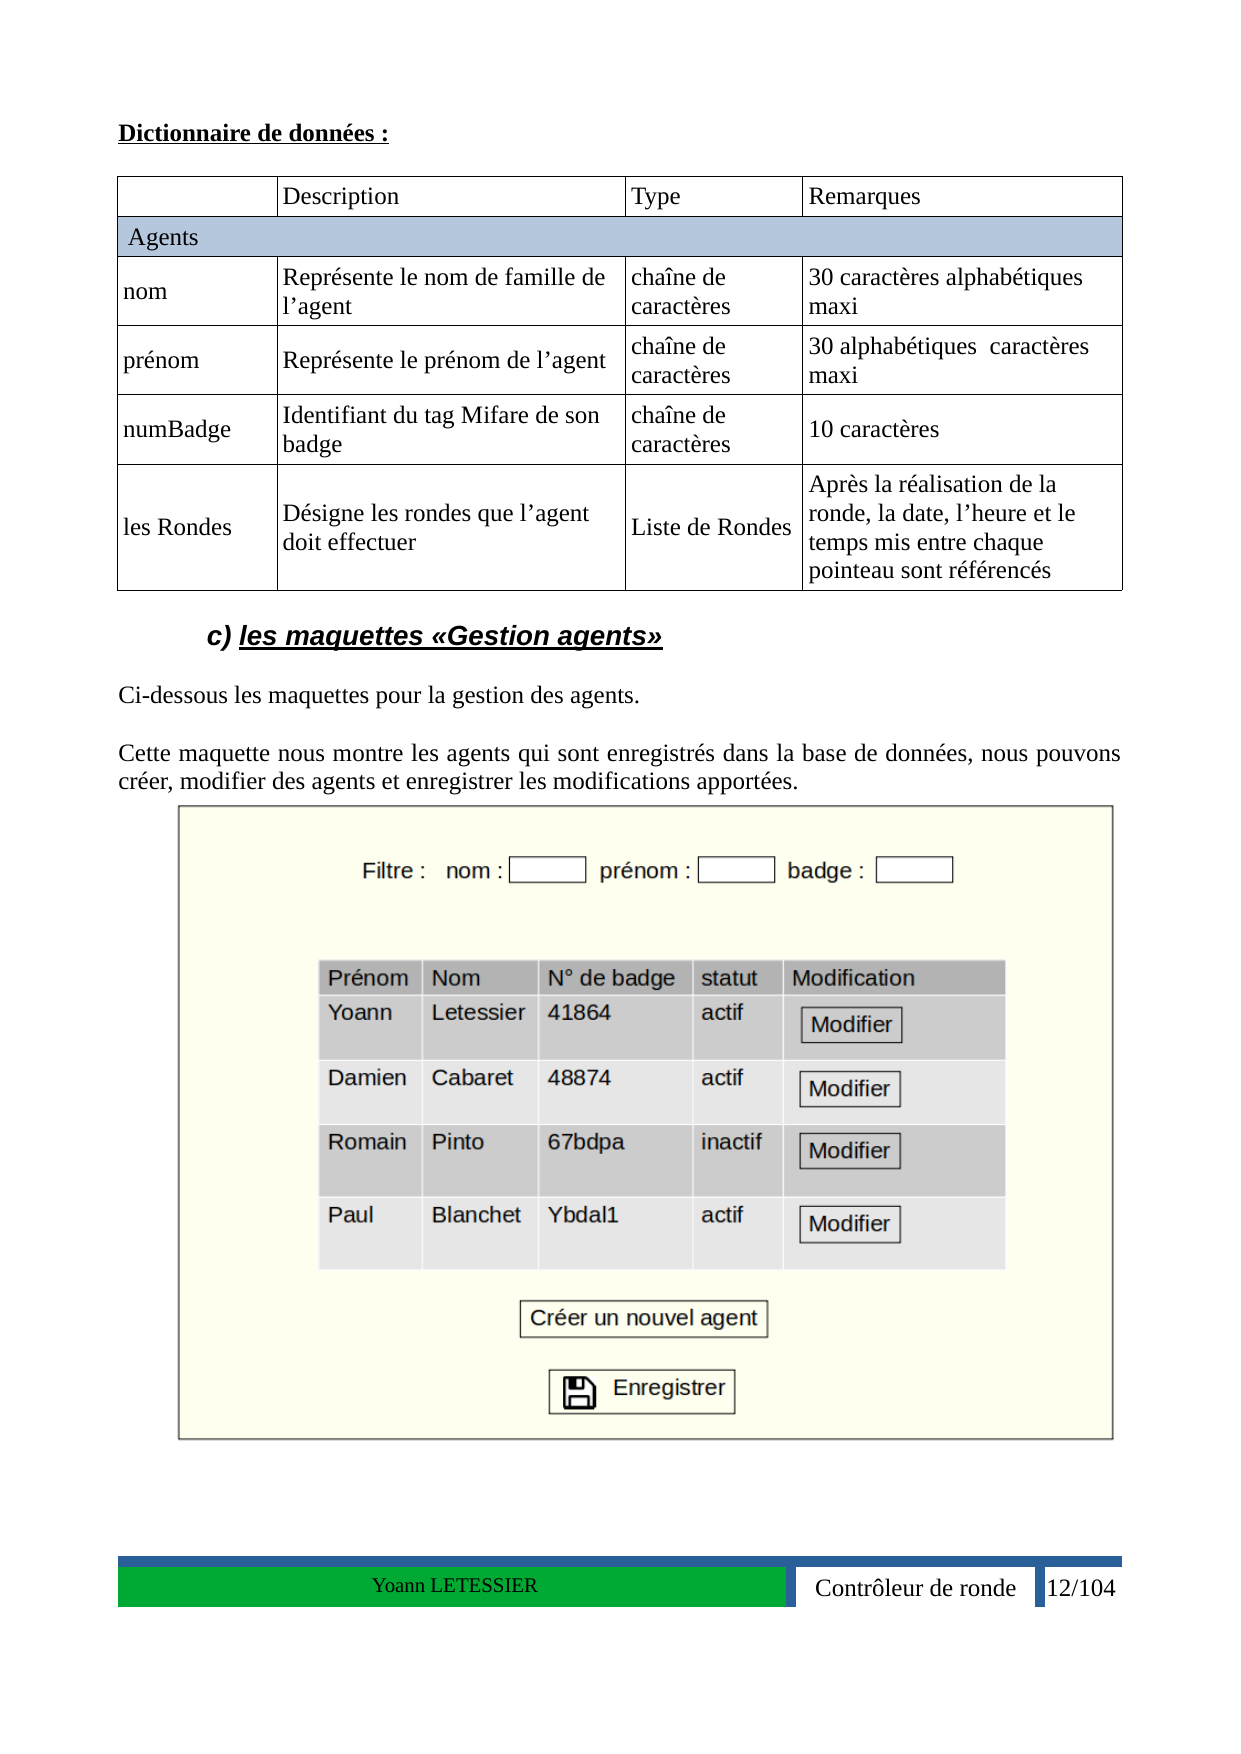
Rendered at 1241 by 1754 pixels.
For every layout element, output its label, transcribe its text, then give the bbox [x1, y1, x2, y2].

table_cell 30 caractères alphabétiques maxi [803, 257, 1122, 325]
table_cell Identifiant du tag Mifare de son badge [278, 395, 625, 463]
table_cell Après la réalisation de la ronde, la date, l’heure et le temps mis entre chaque pointeau sont référencés [803, 465, 1122, 590]
table_header [118, 177, 277, 216]
picture [173, 802, 1119, 1446]
text Ci-dessous les maquettes pour la gestion des agents. [118, 680, 1122, 709]
text Cette maquette nous montre les agents qui sont enregistrés dans la base de données, nous pouvons créer, modifier des agents et enregistrer les modifications apportées. [118, 738, 1122, 795]
table_cell Liste de Rondes [626, 465, 802, 590]
table_cell Désigne les rondes que l’agent doit effectuer [278, 465, 625, 590]
table_cell chaîne de caractères [626, 326, 802, 394]
table_cell Représente le prénom de l’agent [278, 326, 625, 394]
table_cell chaîne de caractères [626, 395, 802, 463]
table_header Remarques [803, 177, 1122, 216]
table_cell Agents [118, 217, 1122, 256]
subtitle les maquettes «Gestion agents» [118, 619, 1122, 651]
table_cell les Rondes [118, 465, 277, 590]
table_cell prénom [118, 326, 277, 394]
text Dictionnaire de données : [118, 118, 1122, 147]
table_cell nom [118, 257, 277, 325]
table_cell Représente le nom de famille de l’agent [278, 257, 625, 325]
table_cell 30 alphabétiques caractères maxi [803, 326, 1122, 394]
table_cell chaîne de caractères [626, 257, 802, 325]
table_header Description [278, 177, 625, 216]
table_cell 10 caractères [803, 395, 1122, 463]
table_cell numBadge [118, 395, 277, 463]
table_header Type [626, 177, 802, 216]
